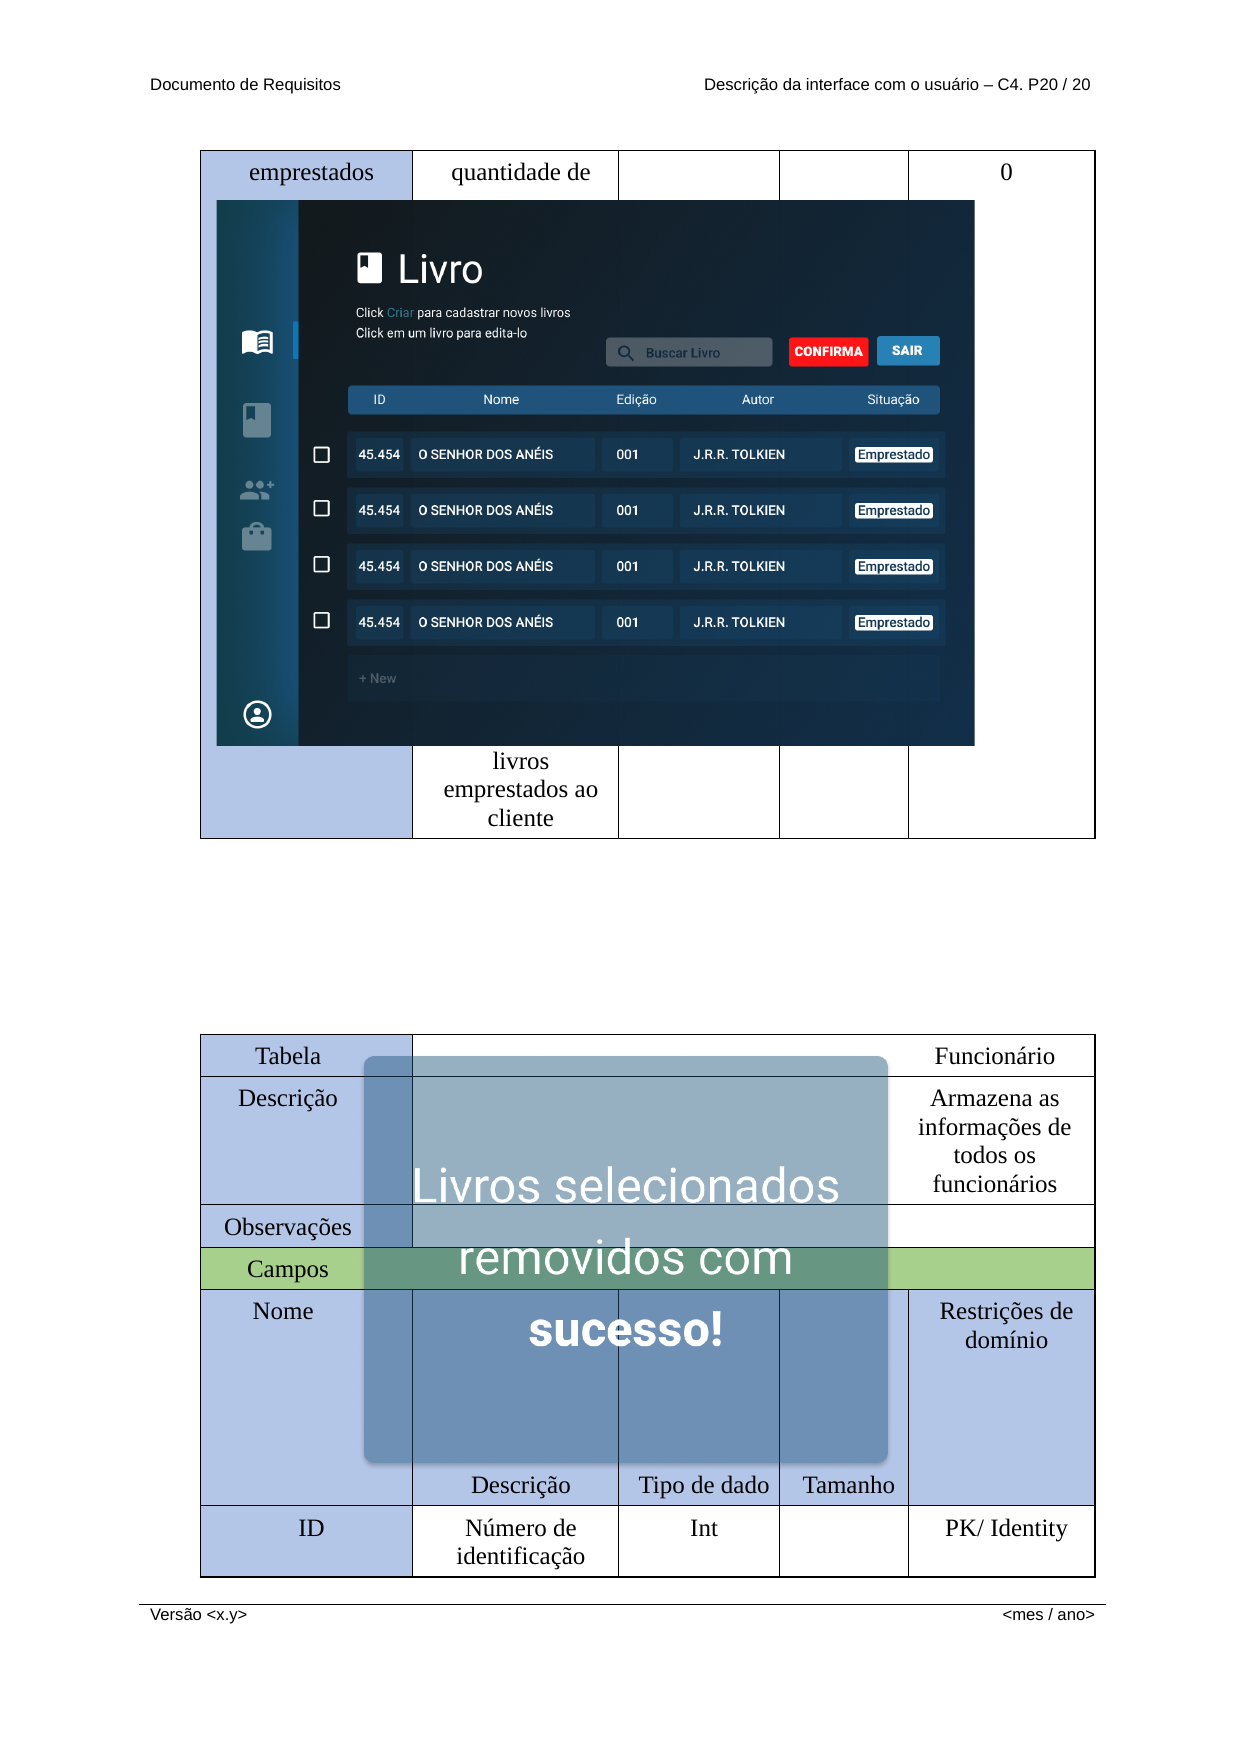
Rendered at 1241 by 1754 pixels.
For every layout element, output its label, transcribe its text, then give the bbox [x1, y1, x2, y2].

table_cell PK/ Identity [909, 1506, 1094, 1576]
table_cell Int [619, 1506, 779, 1576]
table_cell ID [201, 1506, 412, 1576]
picture [358, 1053, 893, 1471]
table_cell [780, 1506, 908, 1576]
table_header Funcionário [413, 1035, 1094, 1076]
table_cell quantidade de [413, 151, 618, 200]
table_cell Tipo de dado [619, 1471, 779, 1505]
table_cell [893, 1205, 1094, 1247]
table_cell Armazena as informações de todos os funcionários [893, 1077, 1094, 1204]
table_cell Descrição [413, 1471, 618, 1505]
table_cell emprestados [201, 151, 412, 838]
table_cell Nome [201, 1290, 412, 1505]
table_cell Descrição [201, 1077, 358, 1204]
table_cell [780, 151, 908, 200]
table_header Tabela [201, 1035, 412, 1076]
table_cell Campos [201, 1248, 358, 1289]
table_cell [619, 746, 779, 838]
table_cell Número de identificação [413, 1506, 618, 1576]
table_cell [619, 151, 779, 200]
table_cell Observações [201, 1205, 358, 1247]
table_cell [893, 1248, 1094, 1289]
table_cell [780, 746, 908, 838]
table_cell Tamanho [780, 1290, 908, 1505]
picture [216, 200, 975, 746]
table_cell Restrições de domínio [909, 1290, 1094, 1505]
table_cell livros emprestados ao cliente [413, 746, 618, 838]
table_cell 0 [909, 151, 1094, 838]
